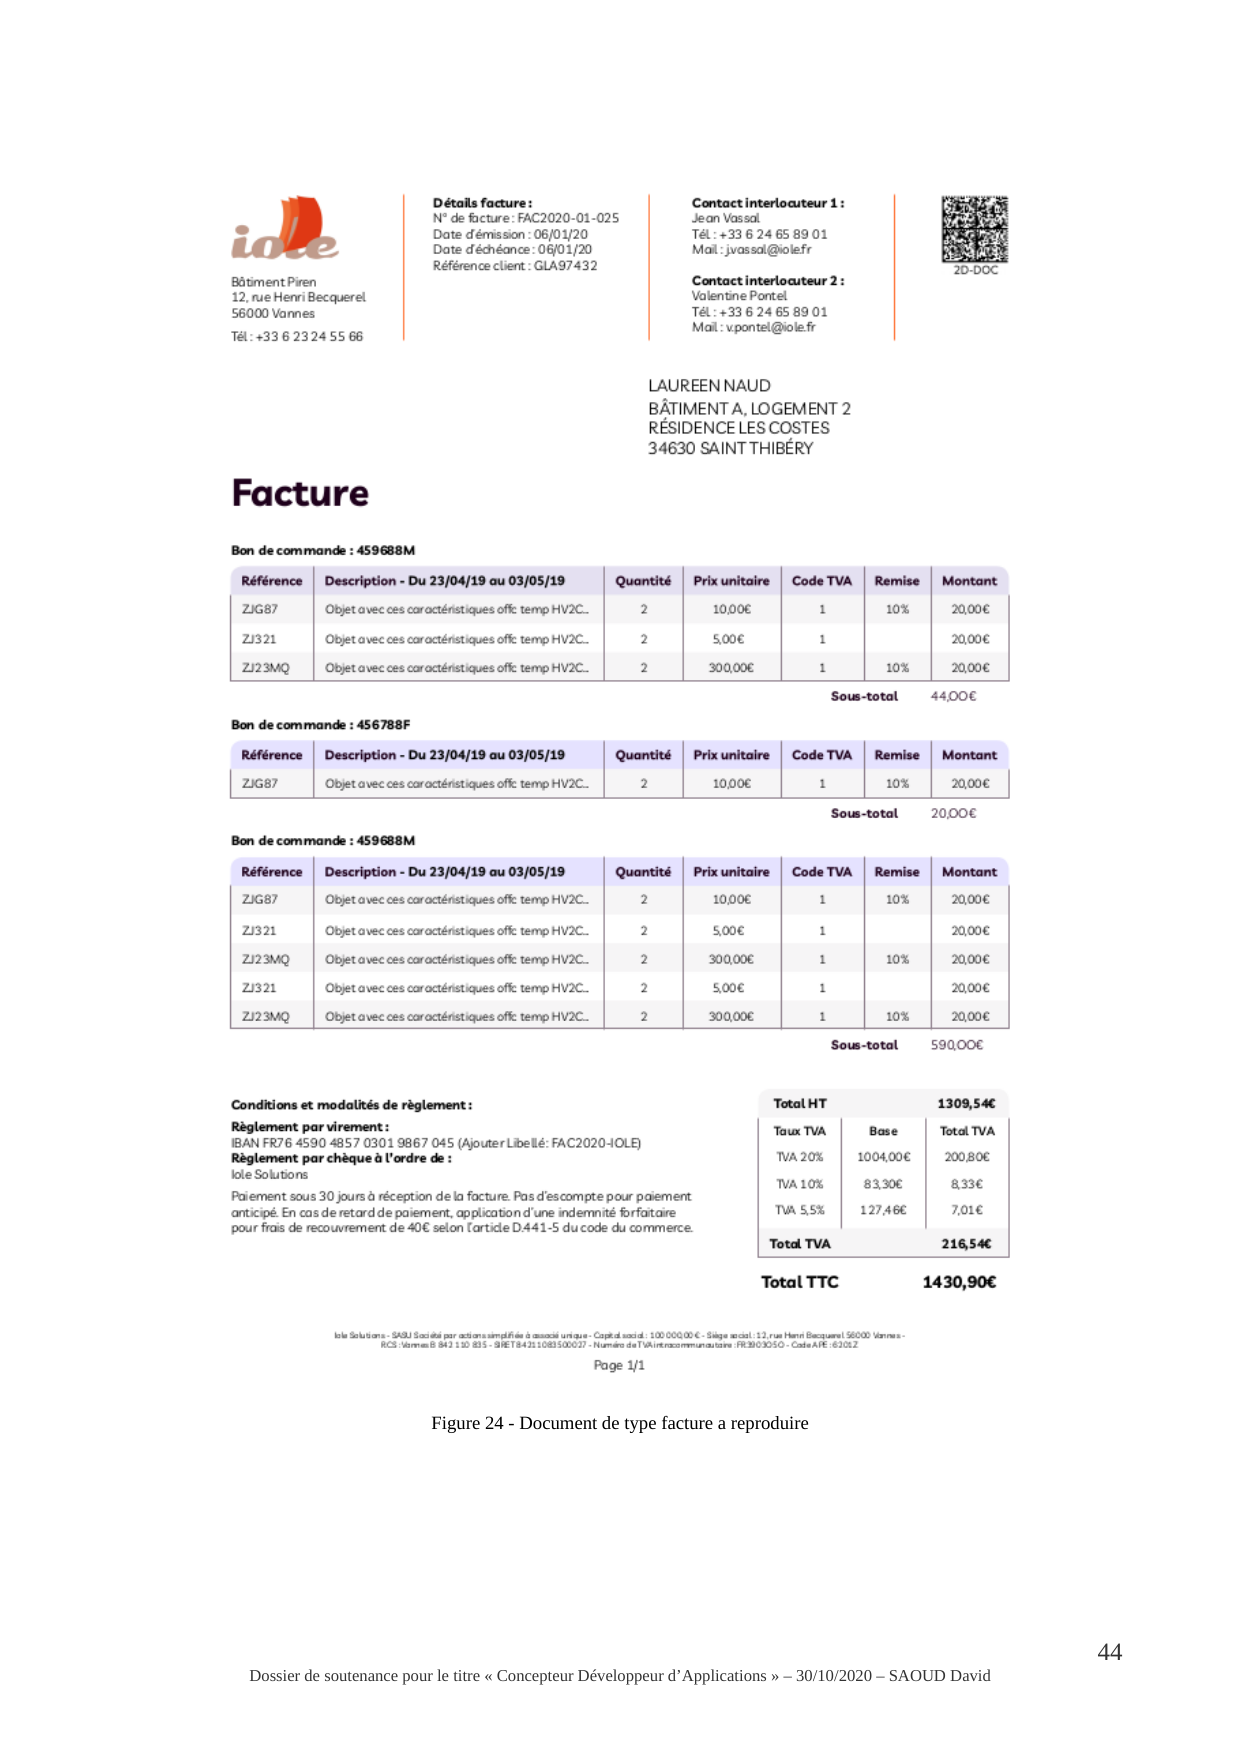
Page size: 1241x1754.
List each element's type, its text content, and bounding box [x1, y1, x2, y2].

text Figure 24 - Document de type facture a reproduire [167, 1412, 1073, 1433]
picture [166, 130, 1074, 1412]
